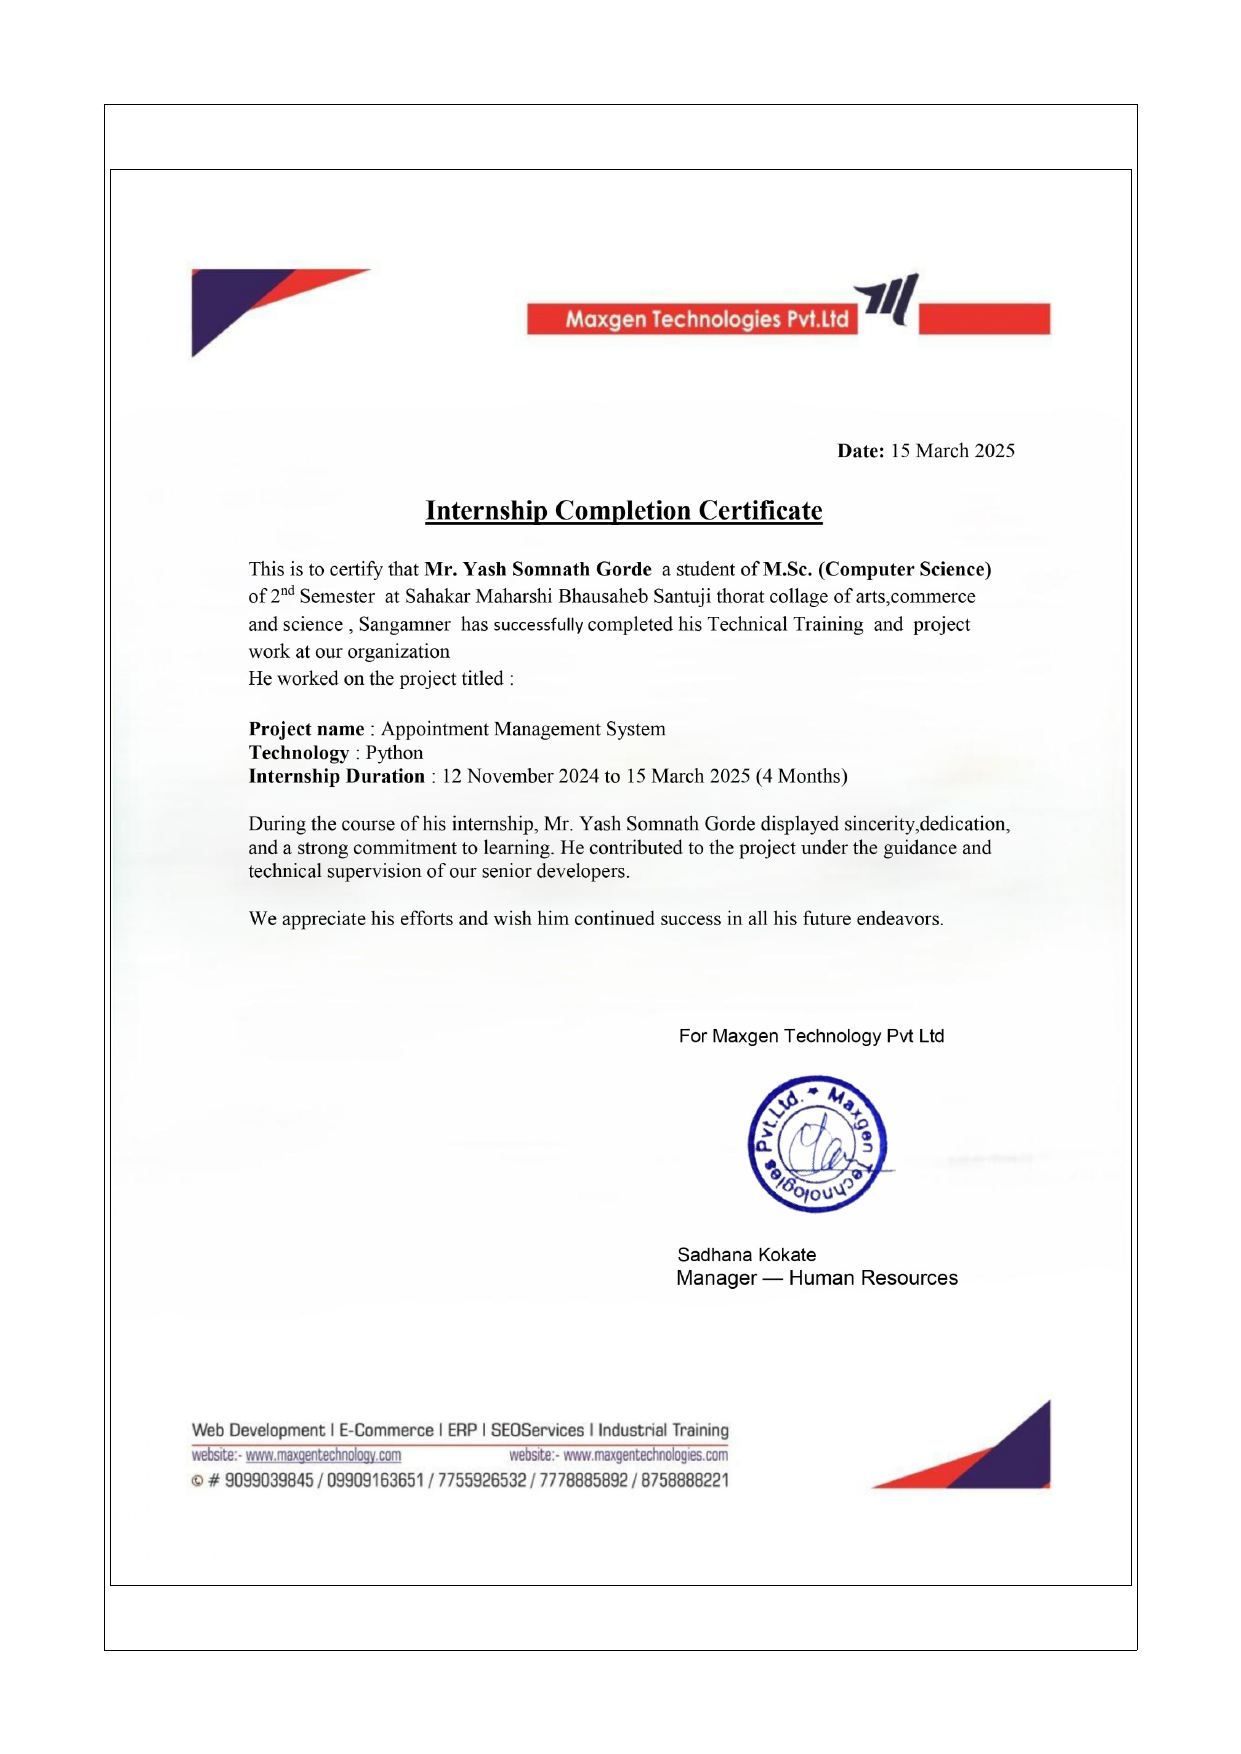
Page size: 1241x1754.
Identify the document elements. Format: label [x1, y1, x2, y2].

picture [112, 171, 1128, 1583]
